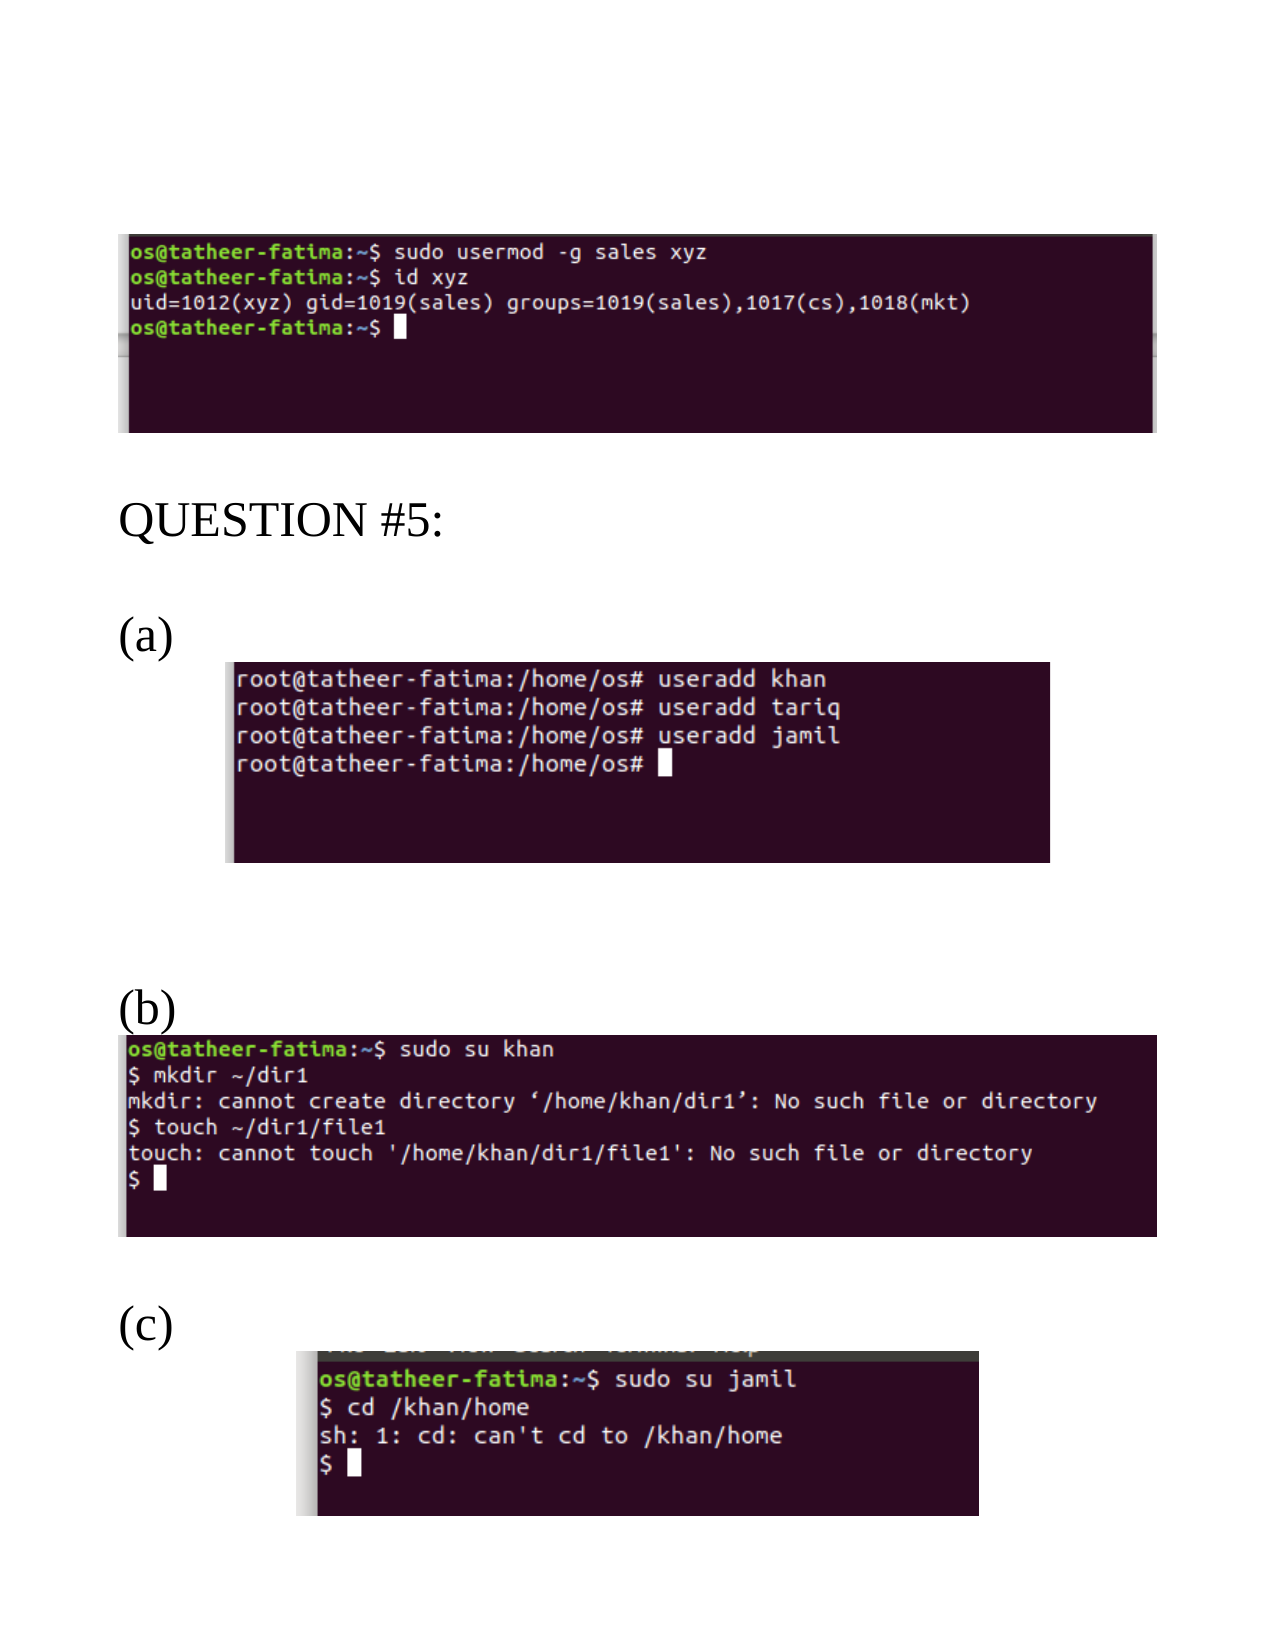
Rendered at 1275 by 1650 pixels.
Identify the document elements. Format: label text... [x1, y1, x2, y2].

picture [296, 1351, 979, 1516]
picture [118, 1035, 1157, 1237]
text (a) [118, 605, 1157, 663]
text (c) [118, 1294, 1157, 1351]
text QUESTION #5: [118, 490, 1157, 548]
picture [118, 234, 1157, 433]
text (b) [118, 978, 1157, 1035]
picture [225, 662, 1050, 863]
